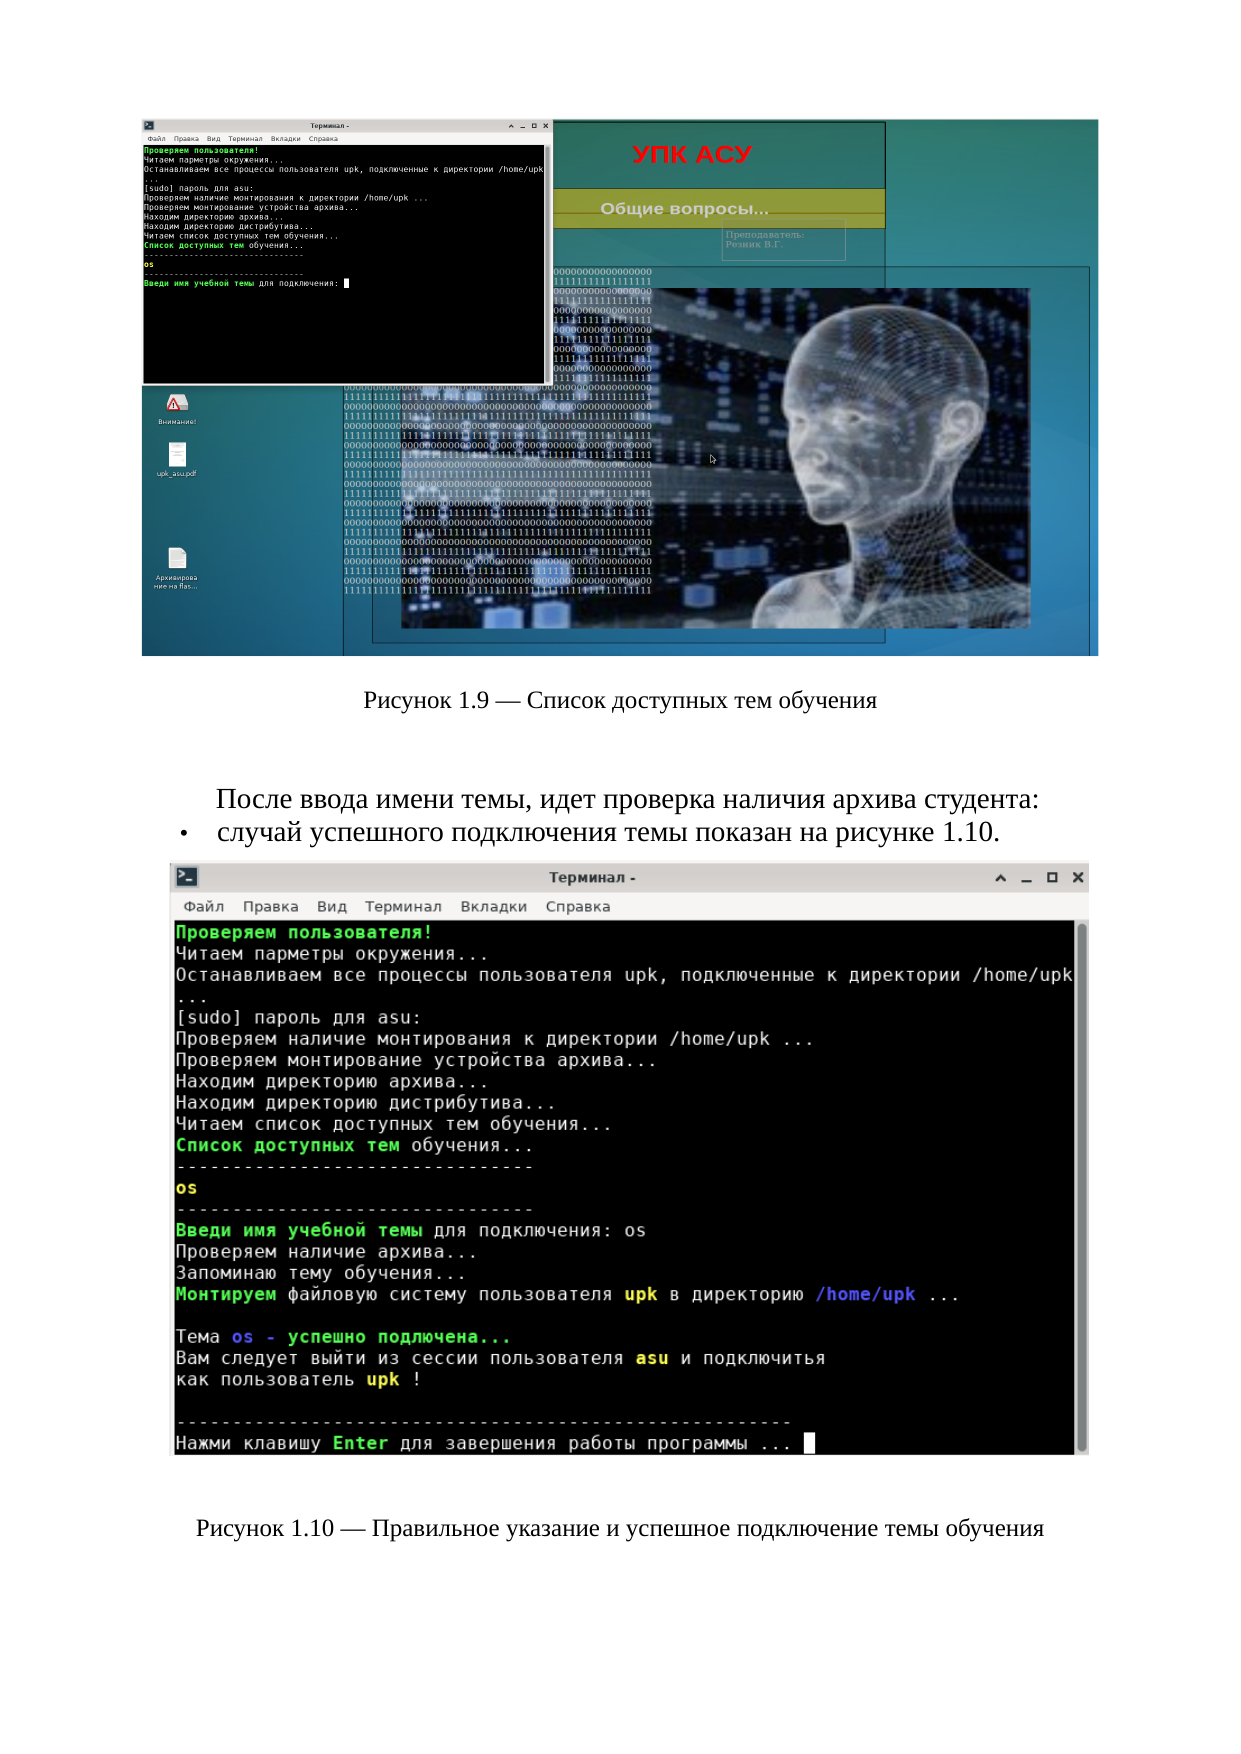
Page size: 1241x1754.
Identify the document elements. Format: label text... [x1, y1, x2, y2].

text После ввода имени темы, идет проверка наличия архива студента: [142, 781, 1098, 814]
picture [169, 860, 1089, 1456]
text Рисунок 1.10 — Правильное указание и успешное подключение темы обучения [142, 1513, 1098, 1542]
list случай успешного подключения темы показан на рисунке 1.10. [179, 814, 1098, 848]
picture [141, 118, 1099, 657]
text Рисунок 1.9 — Список доступных тем обучения [142, 685, 1098, 714]
